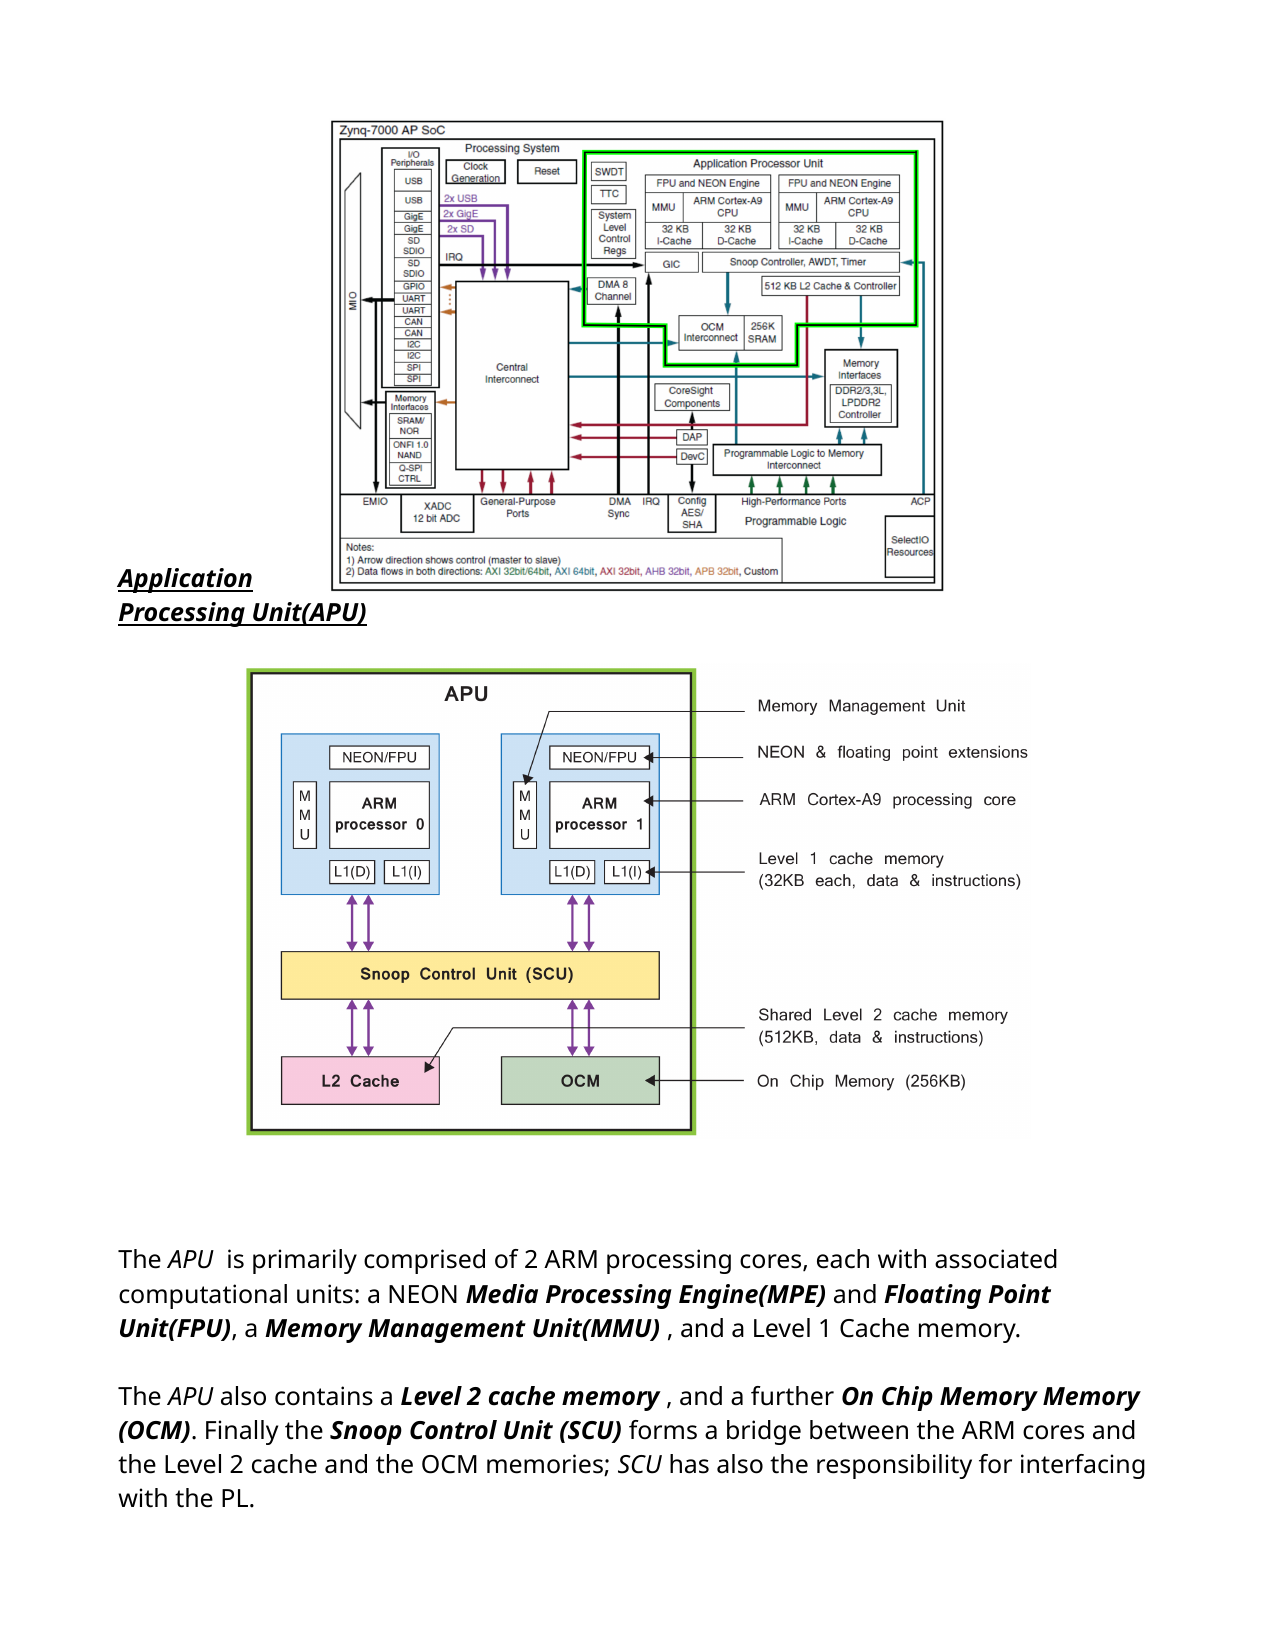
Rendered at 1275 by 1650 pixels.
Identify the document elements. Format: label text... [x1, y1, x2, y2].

text Application Processing Unit(APU) [118, 561, 1157, 629]
picture [329, 118, 946, 593]
text The APU is primarily comprised of 2 ARM processing cores, each with associated computational units: a NEON Media Processing Engine(MPE) and Floating Point Unit(FPU), a Memory Management Unit(MMU) , and a Level 1 Cache memory. [118, 1242, 1157, 1344]
text The APU also contains a Level 2 cache memory , and a further On Chip Memory Memory (OCM). Finally the Snoop Control Unit (SCU) forms a bridge between the ARM cores and the Level 2 cache and the OCM memories; SCU has also the responsibility for interfacing with the PL. [118, 1378, 1157, 1515]
picture [243, 663, 1032, 1139]
